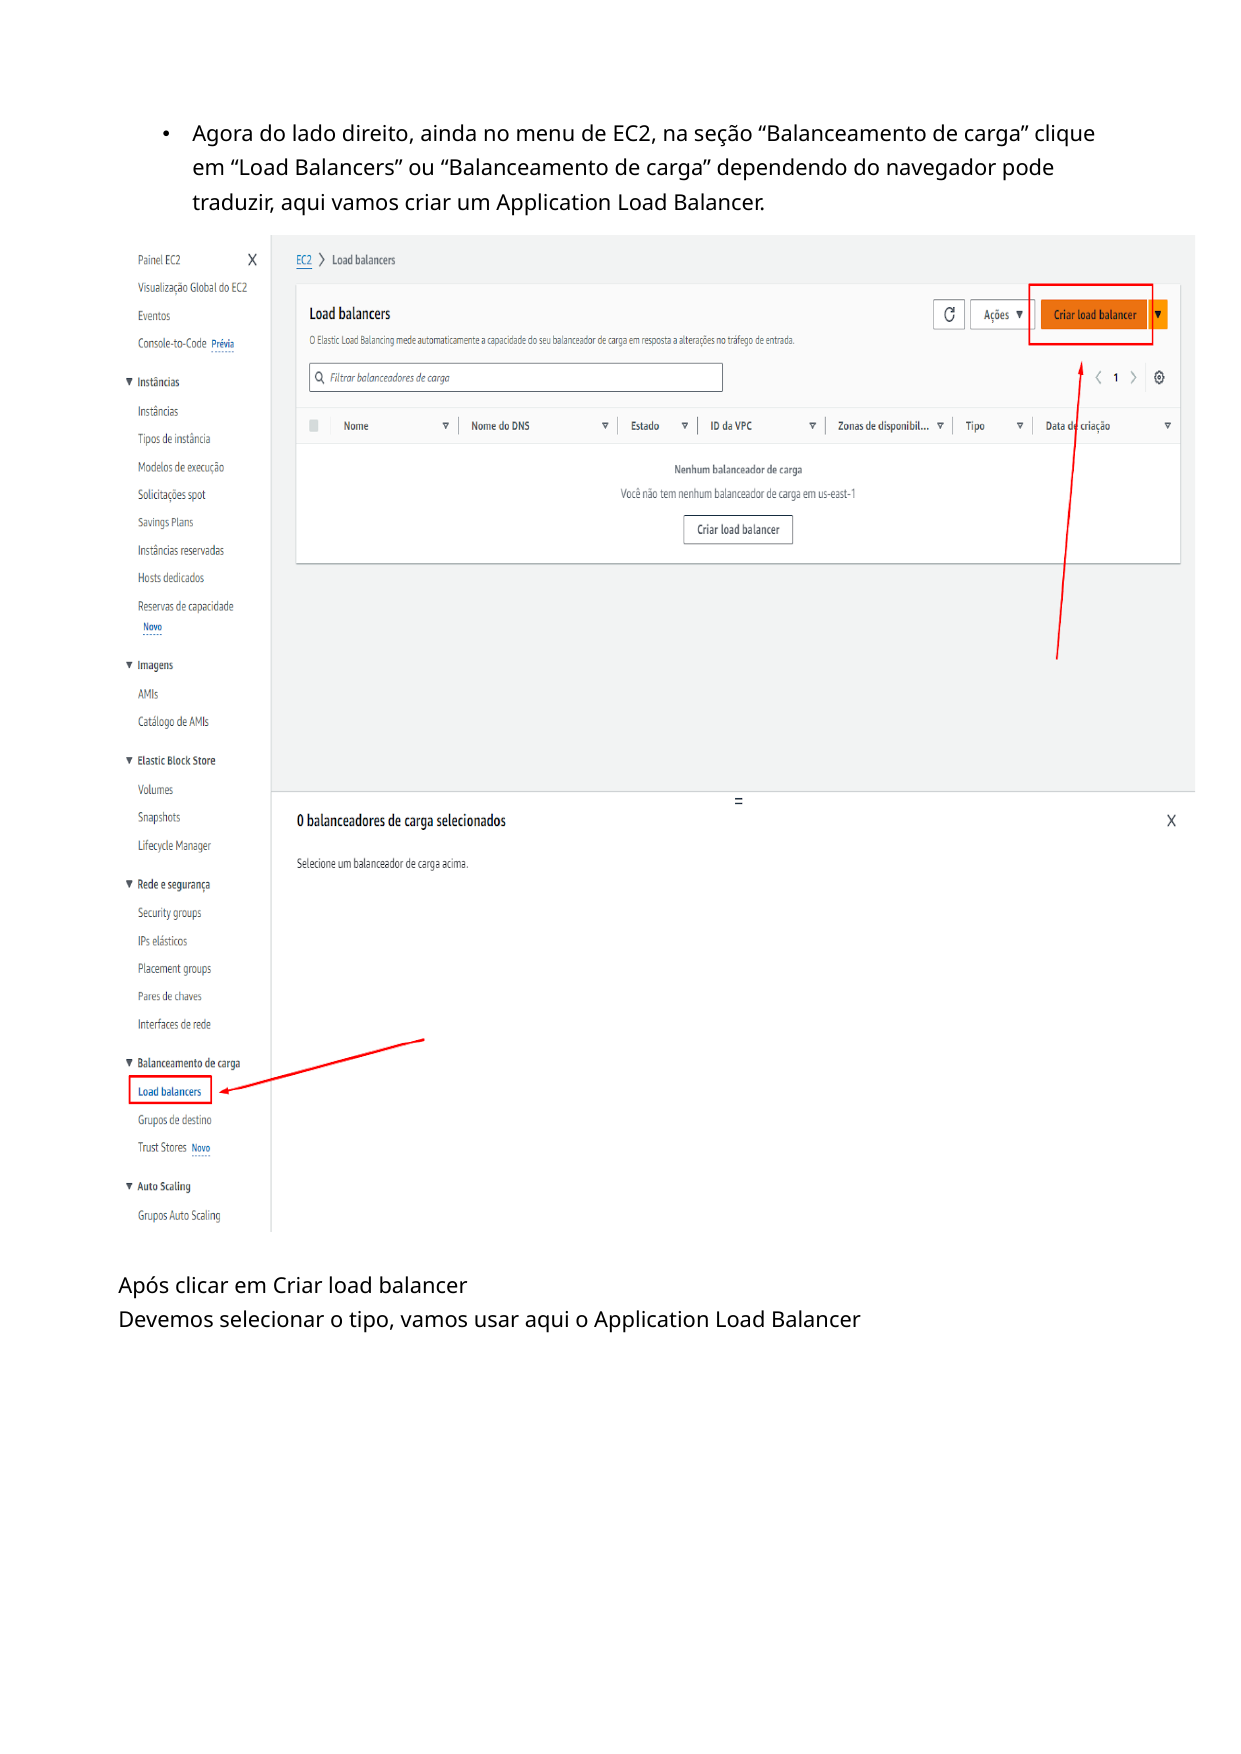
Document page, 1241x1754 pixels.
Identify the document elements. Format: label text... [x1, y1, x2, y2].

text Devemos selecionar o tipo, vamos usar aqui o Application Load Balancer [118, 1304, 1122, 1334]
picture [118, 235, 1196, 1232]
list Agora do lado direito, ainda no menu de EC2, na seção “Balanceamento de carga” clique em “Load Balancers” ou “Balanceamento de carga” dependendo do navegador pode traduzir, aqui vamos criar um Application Load Balancer. [162, 118, 1122, 216]
text Após clicar em Criar load balancer [118, 1270, 1122, 1300]
